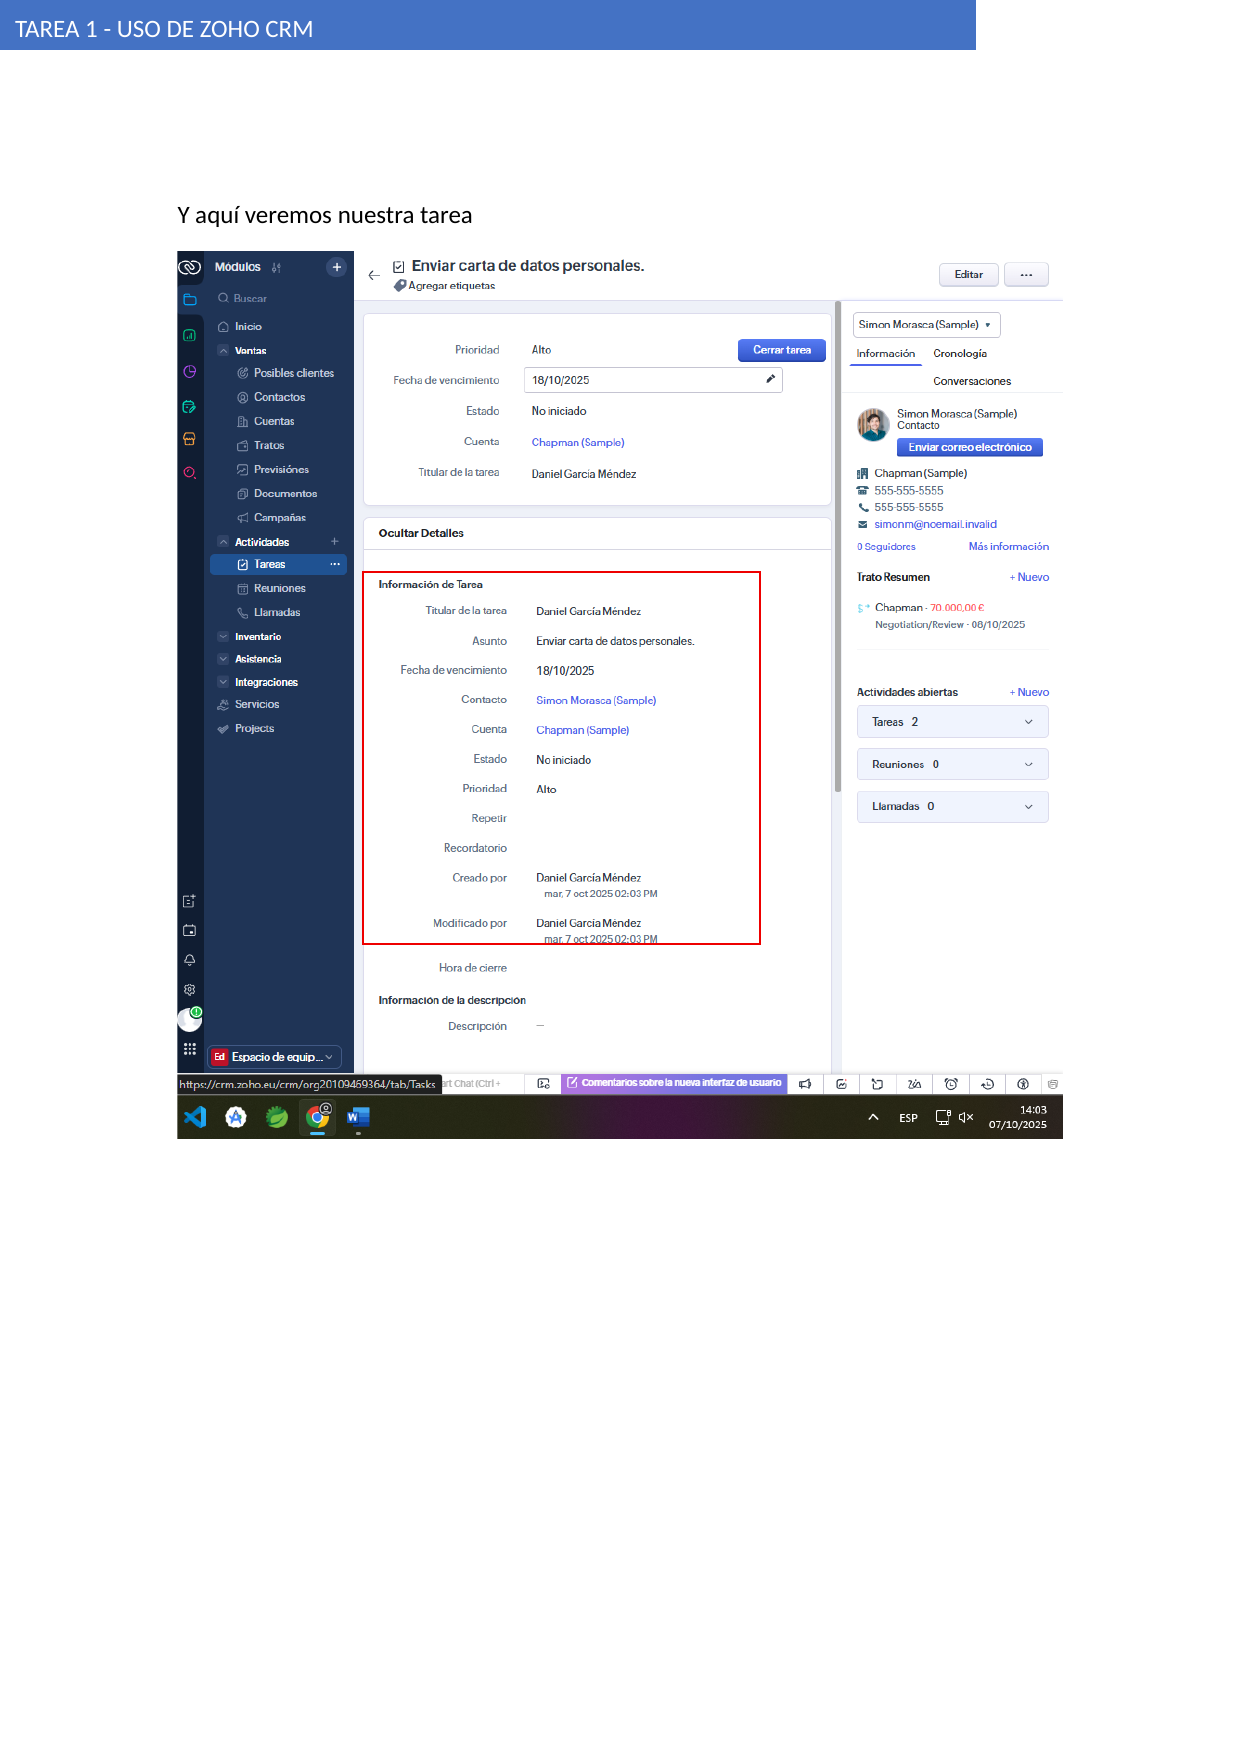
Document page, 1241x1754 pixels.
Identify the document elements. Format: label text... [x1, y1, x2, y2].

text Y aquí veremos nuestra tarea [177, 199, 1063, 230]
